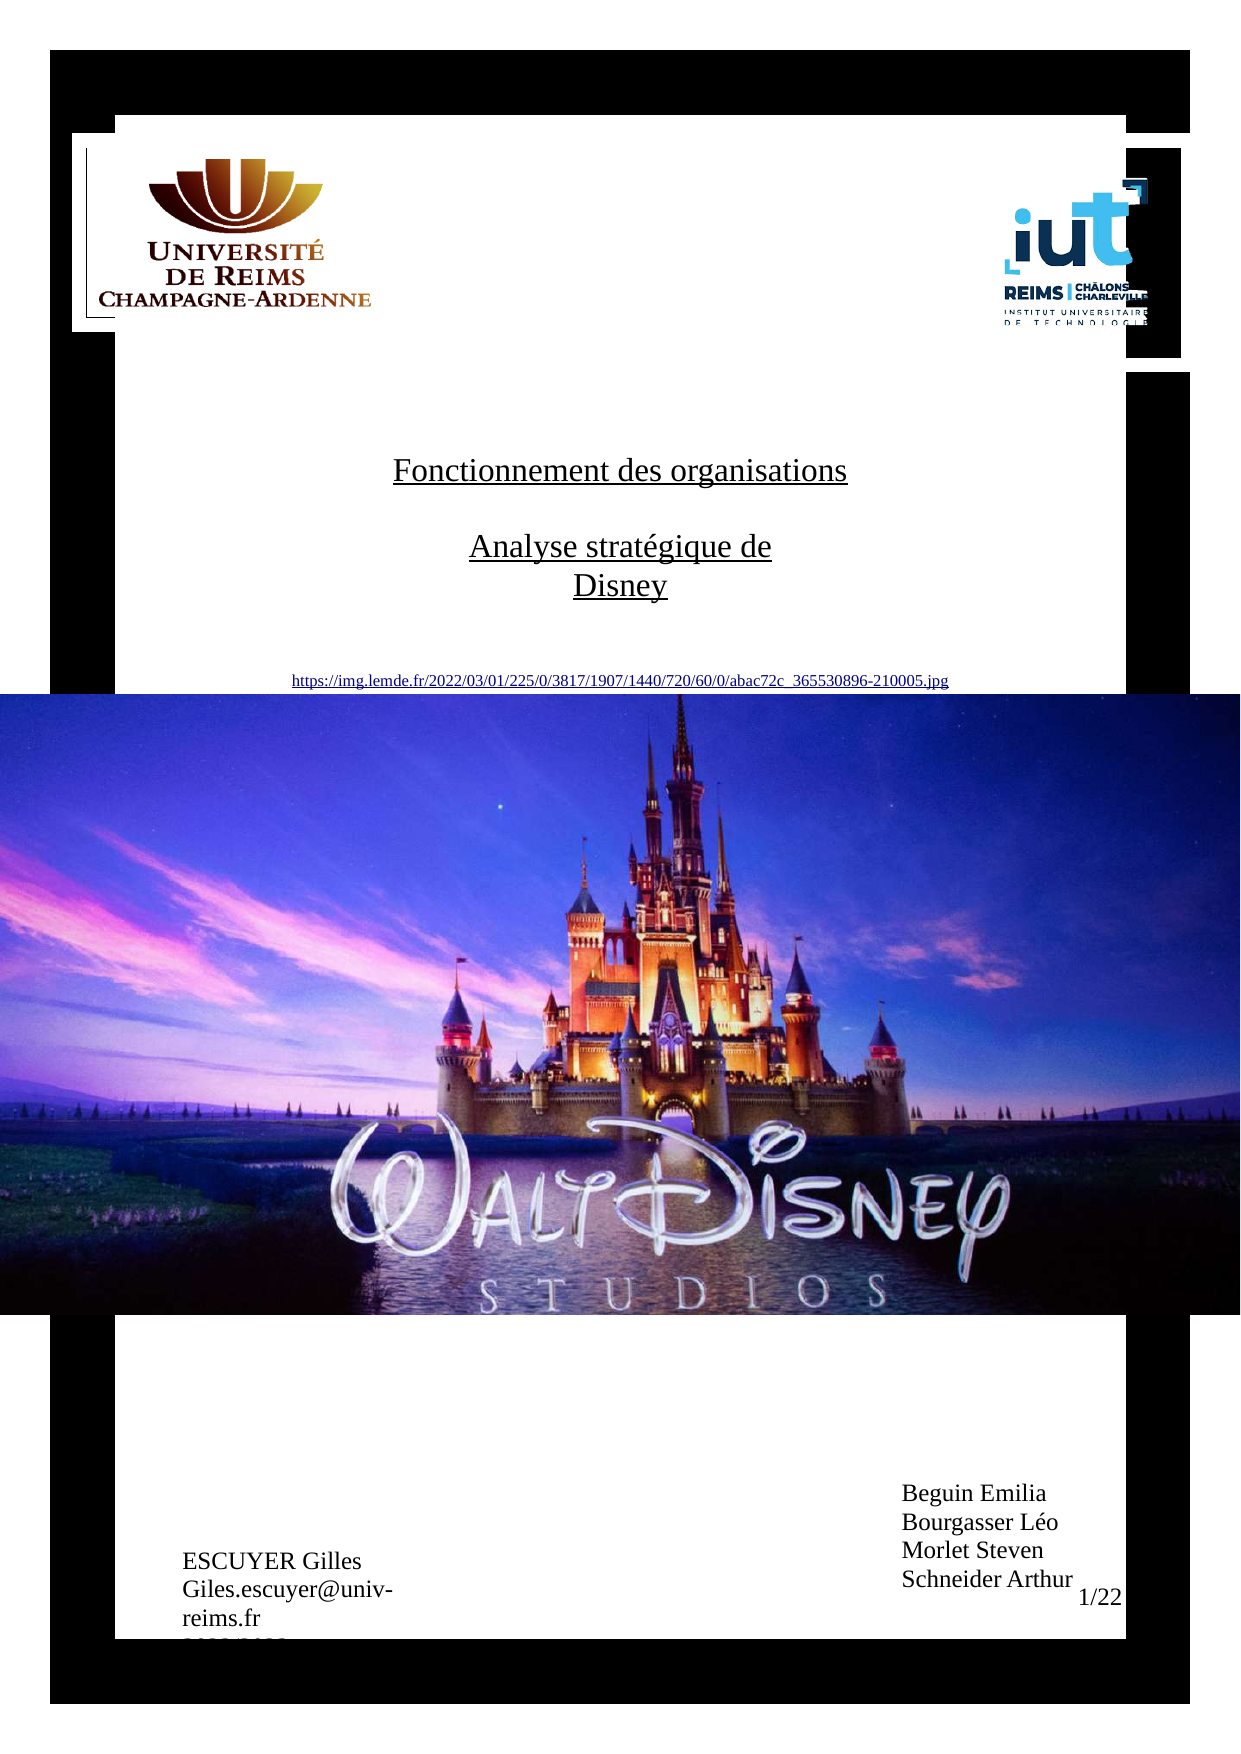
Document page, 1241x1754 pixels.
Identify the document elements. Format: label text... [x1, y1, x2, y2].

text https://img.lemde.fr/2022/03/01/225/0/3817/1907/1440/720/60/0/abac72c_365530896-210005.jpg [118, 670, 1122, 689]
text Analyse stratégique de [118, 527, 1122, 565]
text Disney [118, 565, 1122, 603]
text Fonctionnement des organisations [118, 450, 1122, 488]
